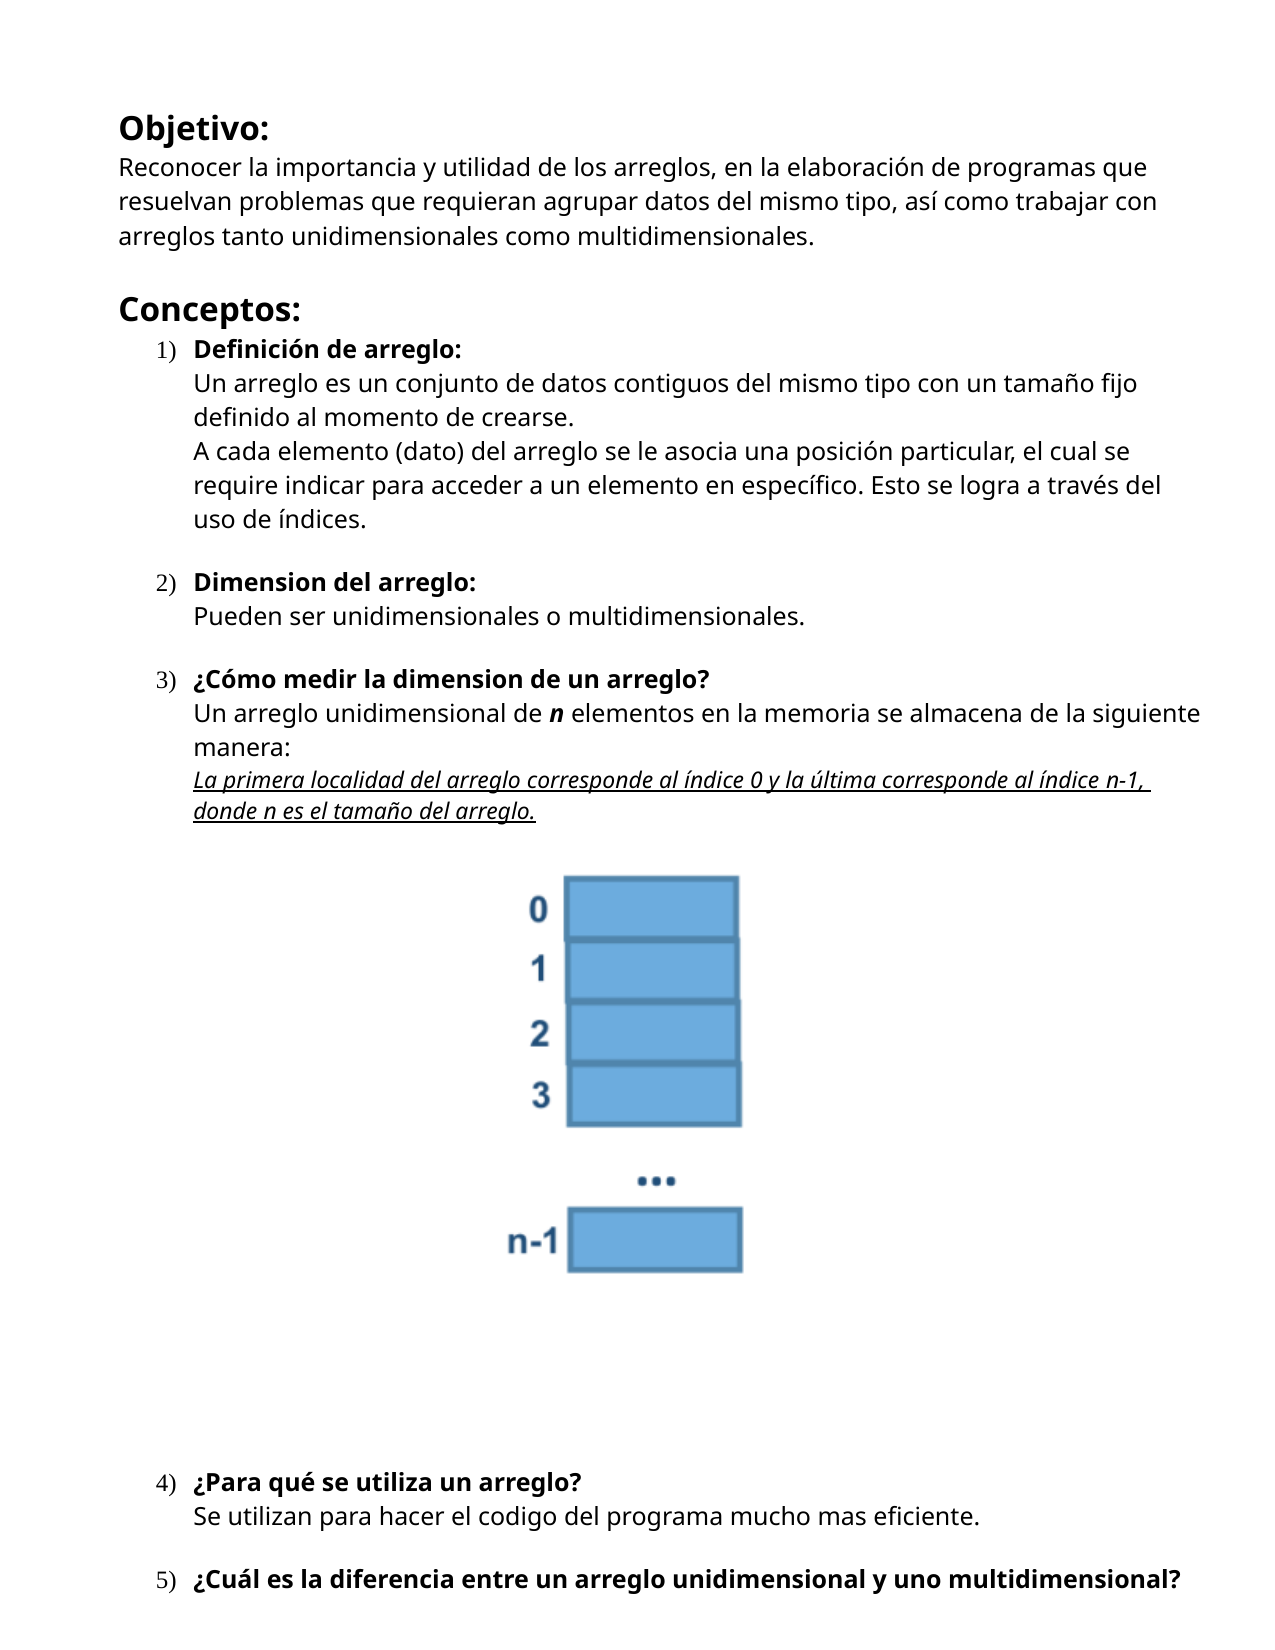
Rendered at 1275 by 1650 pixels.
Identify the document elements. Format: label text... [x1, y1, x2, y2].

list ¿Cuál es la diferencia entre un arreglo unidimensional y uno multidimensional? [156, 1561, 1205, 1595]
list Dimension del arreglo: Pueden ser unidimensionales o multidimensionales. [156, 565, 1205, 662]
text Conceptos: [118, 286, 1205, 332]
list Definición de arreglo: Un arreglo es un conjunto de datos contiguos del mismo tipo con un tamaño fijo definido al momento de crearse. A cada elemento (dato) del arreglo se le asocia una posición particular, el cual se require indicar para acceder a un elemento en específico. Esto se logra a través del uso de índices. [156, 332, 1205, 565]
list ¿Cómo medir la dimension de un arreglo? Un arreglo unidimensional de n elementos en la memoria se almacena de la siguiente manera: La primera localidad del arreglo corresponde al índice 0 y la última corresponde al índice n-1, donde n es el tamaño del arreglo. [156, 662, 1205, 920]
list ¿Para qué se utiliza un arreglo? Se utilizan para hacer el codigo del programa mucho mas eficiente. [156, 1464, 1205, 1561]
text Objetivo: Reconocer la importancia y utilidad de los arreglos, en la elaboración de programas que resuelvan problemas que requieran agrupar datos del mismo tipo, así como trabajar con arreglos tanto unidimensionales como multidimensionales. [118, 104, 1205, 252]
